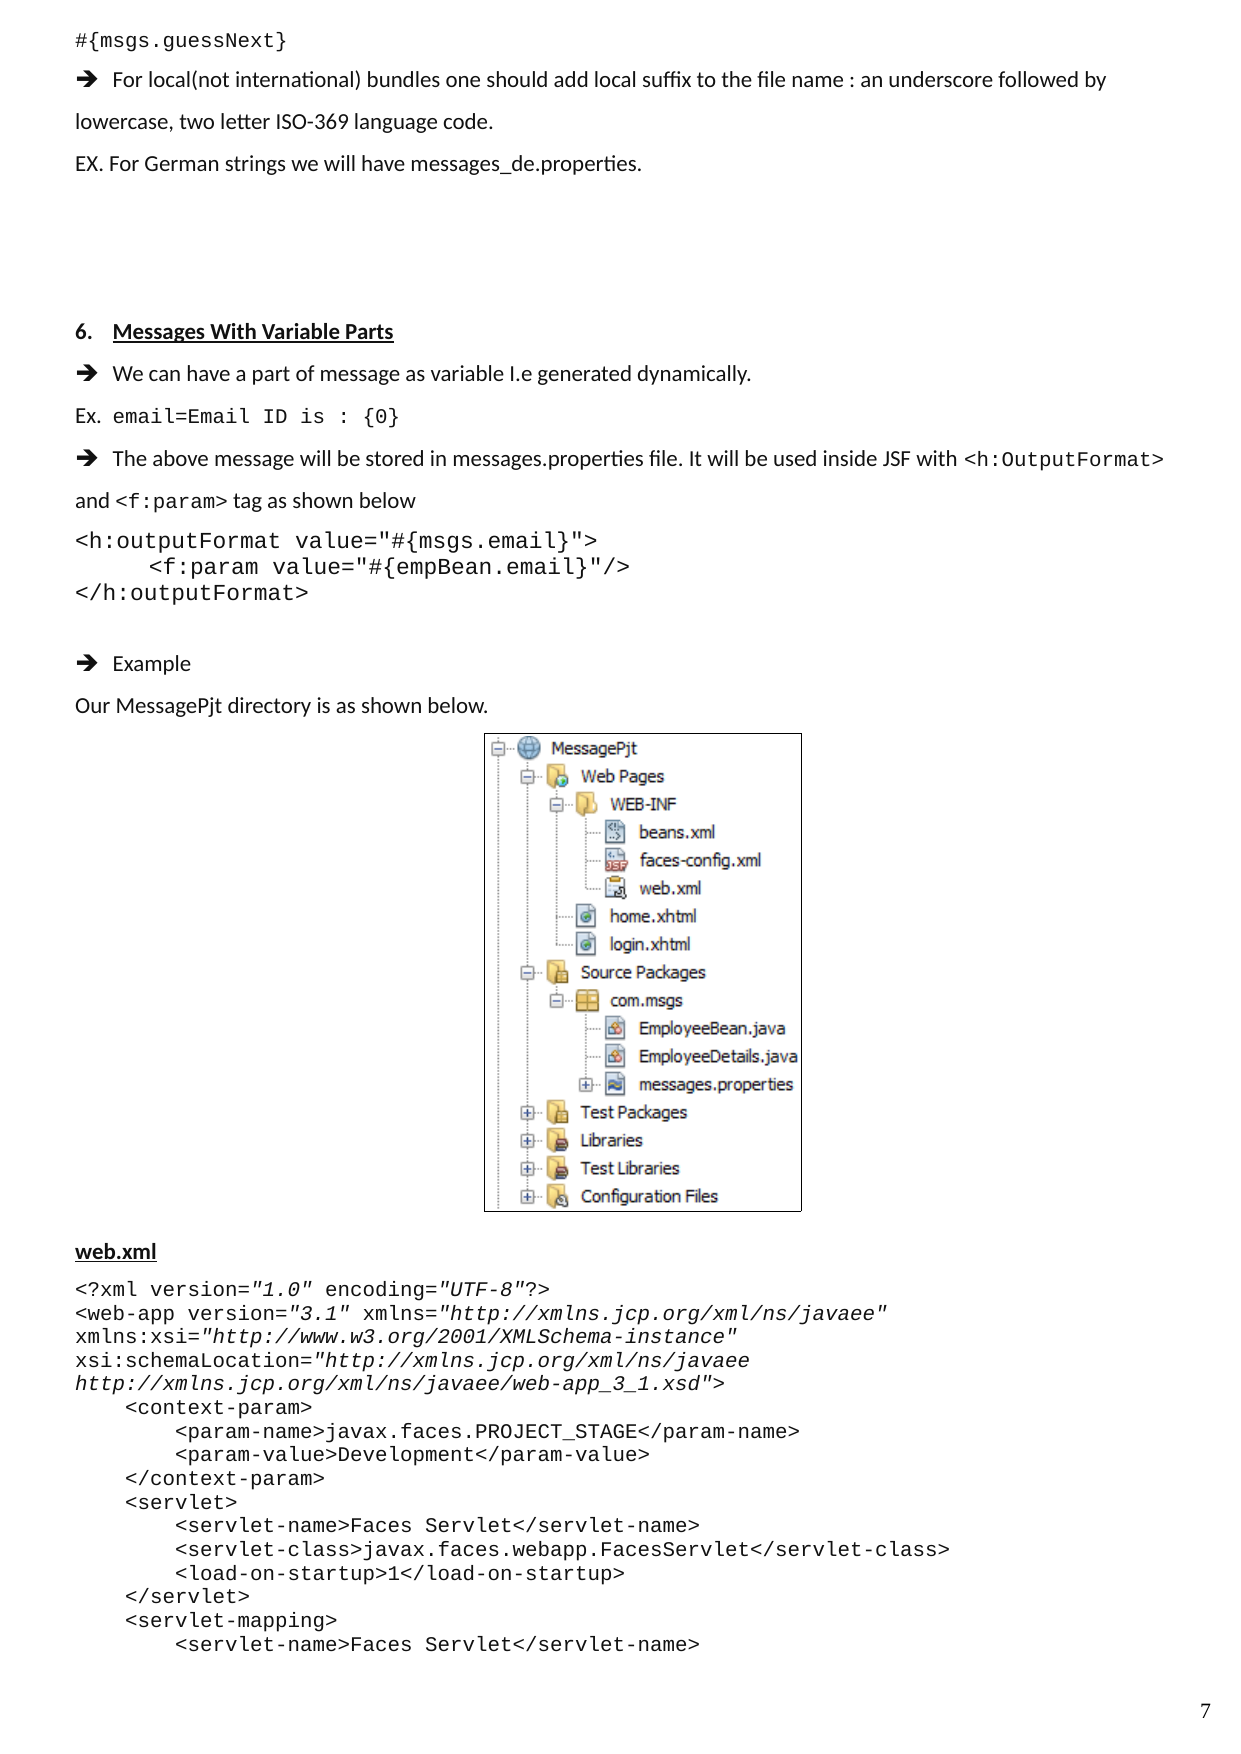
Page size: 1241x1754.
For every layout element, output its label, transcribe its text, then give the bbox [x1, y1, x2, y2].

text <?xml version="1.0" encoding="UTF-8"?> [75, 1279, 1211, 1302]
text </servlet> [75, 1586, 1211, 1610]
text <servlet-mapping> [75, 1610, 1211, 1633]
list EX. For German strings we will have messages_de.properties. [75, 149, 1211, 177]
text <servlet> [75, 1492, 1211, 1515]
text <param-name>javax.faces.PROJECT_STAGE</param-name> [75, 1421, 1211, 1444]
text </context-param> [75, 1468, 1211, 1492]
text #{msgs.guessNext} [75, 30, 1211, 54]
list We can have a part of message as variable I.e generated dynamically. [75, 359, 1211, 387]
text <h:outputFormat value="#{msgs.email}"> [75, 529, 1211, 555]
text </h:outputFormat> [75, 581, 1211, 607]
text <load-on-startup>1</load-on-startup> [75, 1563, 1211, 1586]
list Example [75, 649, 1211, 677]
text web.xml [75, 1237, 1211, 1265]
text <param-value>Development</param-value> [75, 1444, 1211, 1468]
text <servlet-class>javax.faces.webapp.FacesServlet</servlet-class> [75, 1539, 1211, 1563]
text <web-app version="3.1" xmlns="http://xmlns.jcp.org/xml/ns/javaee" xmlns:xsi="http://www.w3.org/2001/XMLSchema-instance" xsi:schemaLocation="http://xmlns.jcp.org/xml/ns/javaee http://xmlns.jcp.org/xml/ns/javaee/web-app_3_1.xsd"> [75, 1302, 1211, 1397]
text Our MessagePjt directory is as shown below. [75, 691, 1211, 719]
list The above message will be stored in messages.properties file. It will be used inside JSF with <h:OutputFormat> and <f:param> tag as shown below [75, 444, 1211, 515]
text Ex. email=Email ID is : {0} [75, 401, 1211, 430]
text <servlet-name>Faces Servlet</servlet-name> [75, 1515, 1211, 1539]
text <servlet-name>Faces Servlet</servlet-name> [75, 1633, 1211, 1657]
list For local(not international) bundles one should add local suffix to the file name : an underscore followed by lowercase, two letter ISO-369 language code. [75, 65, 1211, 135]
list 6. Messages With Variable Parts [75, 317, 1211, 345]
text <context-param> [75, 1397, 1211, 1421]
text <f:param value="#{empBean.email}"/> [75, 555, 1211, 581]
